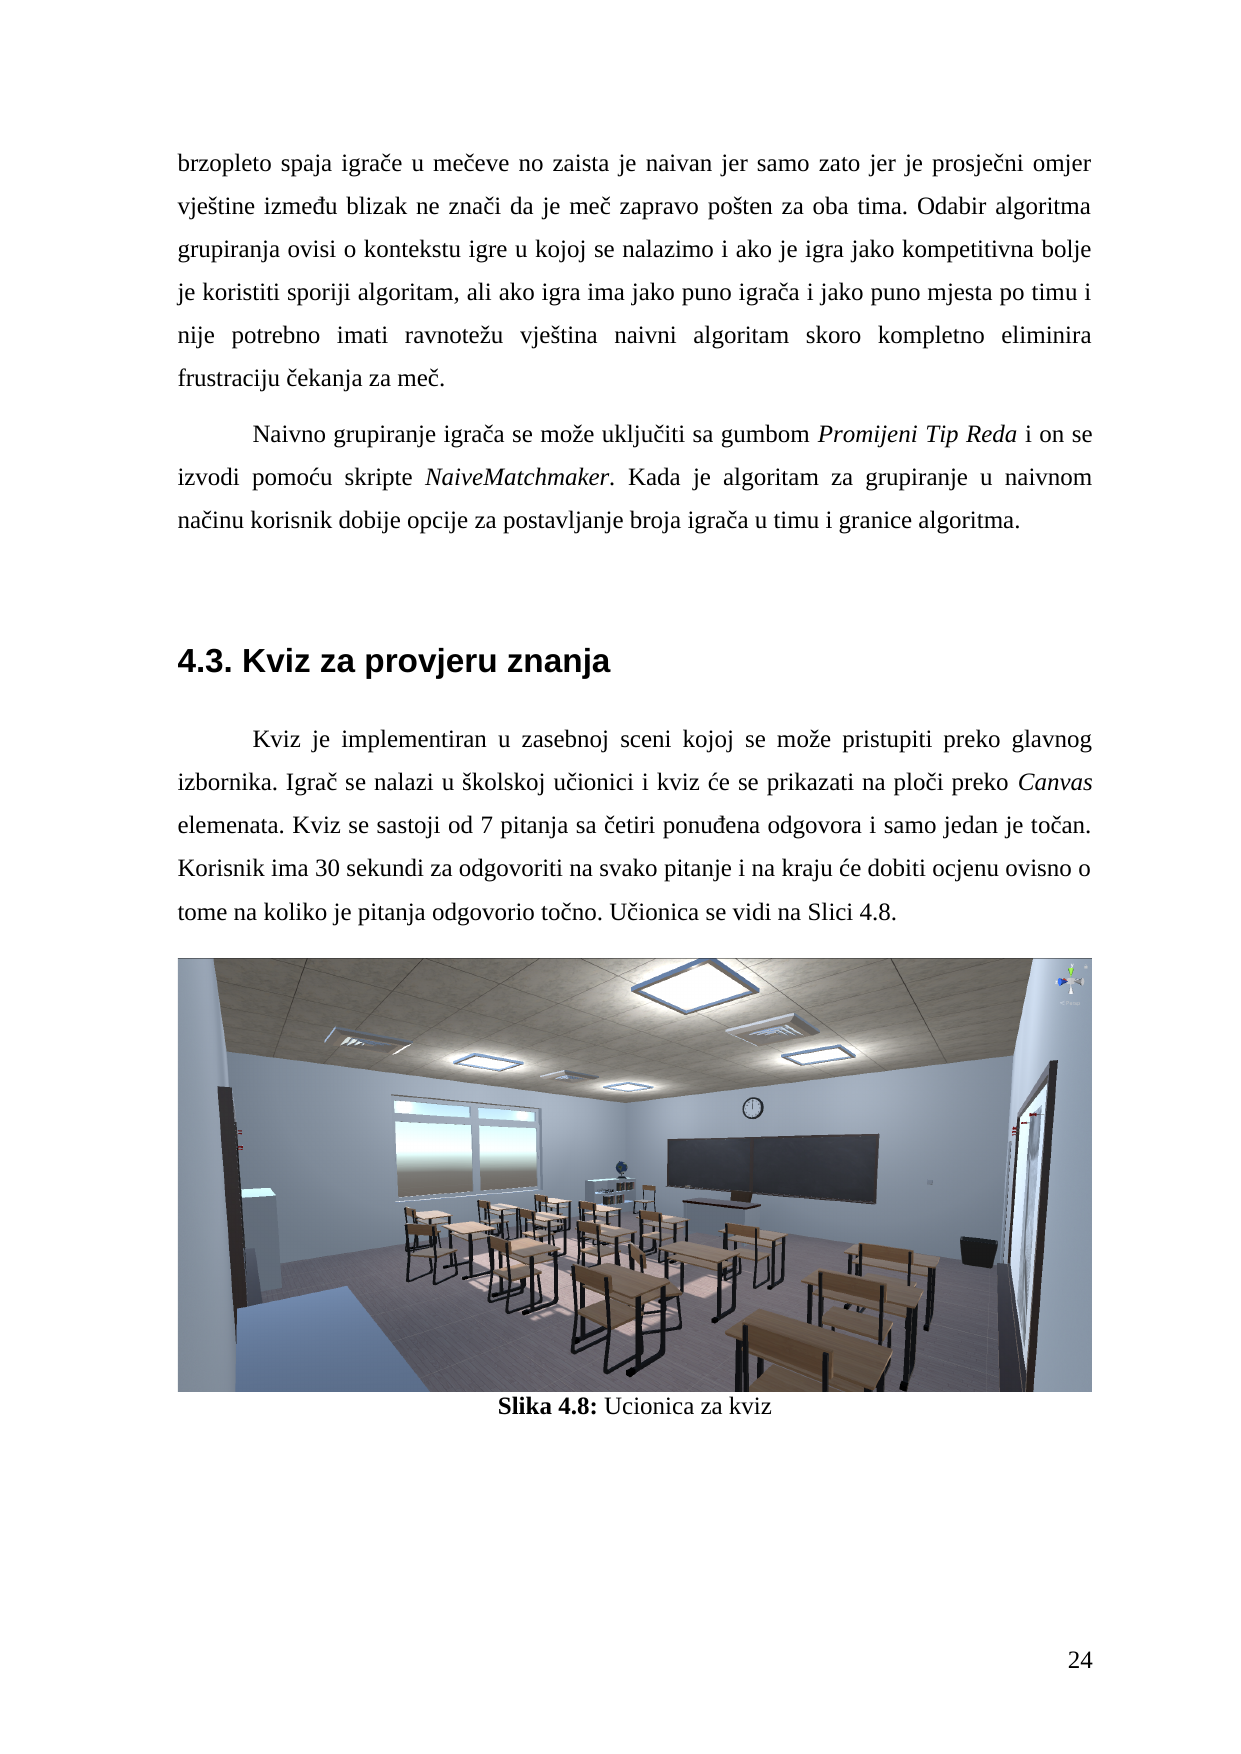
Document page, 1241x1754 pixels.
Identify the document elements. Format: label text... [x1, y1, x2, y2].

text Kviz je implementiran u zasebnoj sceni kojoj se može pristupiti preko glavnog izbornika. Igrač se nalazi u školskoj učionici i kviz će se prikazati na ploči preko Canvas elemenata. Kviz se sastoji od 7 pitanja sa četiri ponuđena odgovora i samo jedan je točan. Korisnik ima 30 sekundi za odgovoriti na svako pitanje i na kraju će dobiti ocjenu ovisno o tome na koliko je pitanja odgovorio točno. Učionica se vidi na Slici 4.8. [177, 724, 1092, 925]
text Slika 4.8: Ucionica za kviz [177, 958, 1093, 1420]
text brzopleto spaja igrače u mečeve no zaista je naivan jer samo zato jer je prosječni omjer vještine između blizak ne znači da je meč zapravo pošten za oba tima. Odabir algoritma grupiranja ovisi o kontekstu igre u kojoj se nalazimo i ako je igra jako kompetitivna bolje je koristiti sporiji algoritam, ali ako igra ima jako puno igrača i jako puno mjesta po timu i nije potrebno imati ravnotežu vještina naivni algoritam skoro kompletno eliminira frustraciju čekanja za meč. [177, 148, 1092, 392]
picture [177, 958, 1092, 1392]
subtitle 4.3. Kviz za provjeru znanja [177, 641, 1092, 680]
text Naivno grupiranje igrača se može uključiti sa gumbom Promijeni Tip Reda i on se izvodi pomoću skripte NaiveMatchmaker. Kada je algoritam za grupiranje u naivnom načinu korisnik dobije opcije za postavljanje broja igrača u timu i granice algoritma. [177, 419, 1092, 534]
